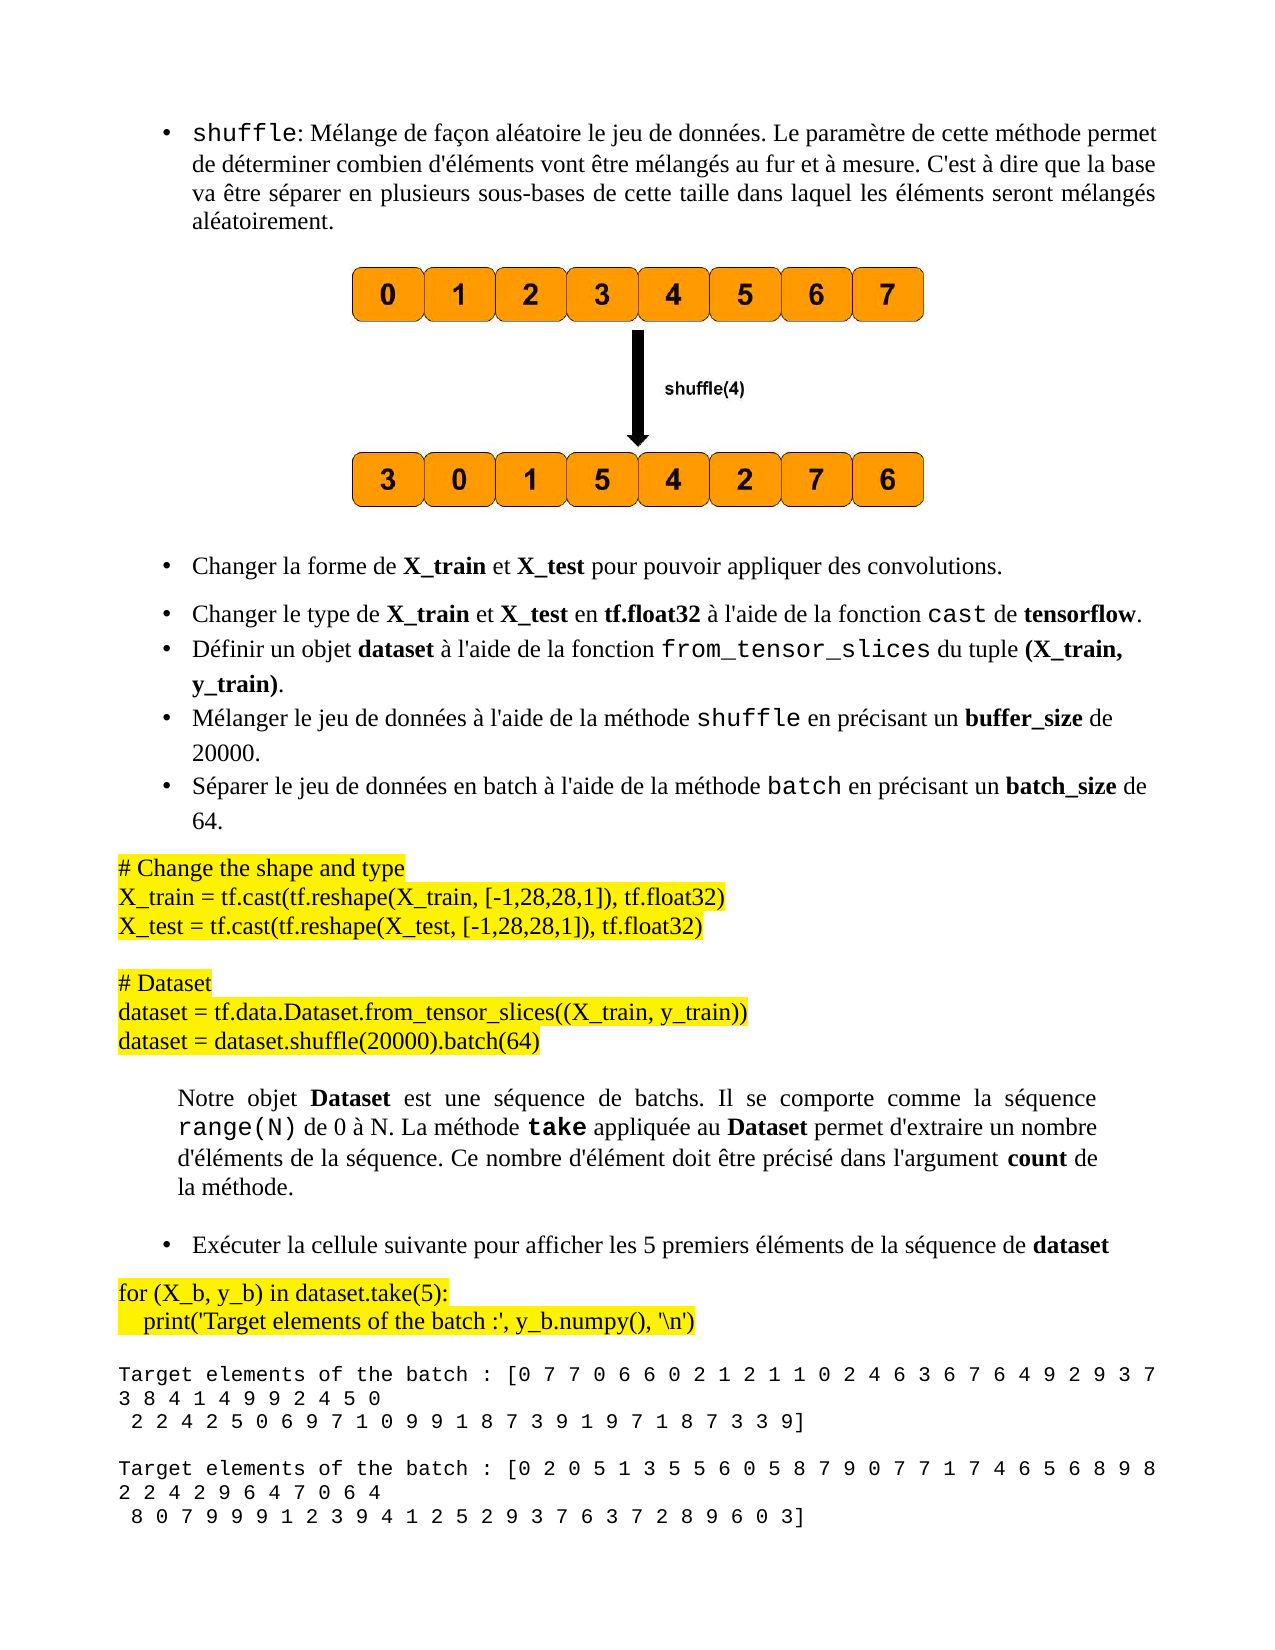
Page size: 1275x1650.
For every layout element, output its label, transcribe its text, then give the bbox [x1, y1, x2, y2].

text Target elements of the batch : [0 7 7 0 6 6 0 2 1 2 1 1 0 2 4 6 3 6 7 6 4 9 2 9 3 7 3 8 4 1 4 9 9 2 4 5 0 [118, 1364, 1157, 1411]
text for (X_b, y_b) in dataset.take(5): [118, 1278, 1157, 1306]
picture [346, 263, 929, 513]
list Définir un objet dataset à l'aide de la fonction from_tensor_slices du tuple (X_train, y_train). [162, 634, 1157, 698]
text # Dataset [118, 968, 1157, 997]
list Changer le type de X_train et X_test en tf.float32 à l'aide de la fonction cast de tensorflow. [162, 599, 1157, 630]
text dataset = dataset.shuffle(20000).batch(64) [118, 1026, 1157, 1055]
list Exécuter la cellule suivante pour afficher les 5 premiers éléments de la séquence de dataset [162, 1230, 1157, 1259]
text dataset = tf.data.Dataset.from_tensor_slices((X_train, y_train)) [118, 997, 1157, 1026]
list shuffle: Mélange de façon aléatoire le jeu de données. Le paramètre de cette méthode permet de déterminer combien d'éléments vont être mélangés au fur et à mesure. C'est à dire que la base va être séparer en plusieurs sous-bases de cette taille dans laquel les éléments seront mélangés aléatoirement. [162, 118, 1157, 235]
list Séparer le jeu de données en batch à l'aide de la méthode batch en précisant un batch_size de 64. [162, 771, 1157, 834]
text 8 0 7 9 9 9 1 2 3 9 4 1 2 5 2 9 3 7 6 3 7 2 8 9 6 0 3] [118, 1506, 1157, 1529]
text # Change the shape and type [118, 853, 1157, 882]
list Changer la forme de X_train et X_test pour pouvoir appliquer des convolutions. [162, 551, 1157, 580]
text 2 2 4 2 5 0 6 9 7 1 0 9 9 1 8 7 3 9 1 9 7 1 8 7 3 3 9] [118, 1411, 1157, 1435]
text Target elements of the batch : [0 2 0 5 1 3 5 5 6 0 5 8 7 9 0 7 7 1 7 4 6 5 6 8 9 8 2 2 4 2 9 6 4 7 0 6 4 [118, 1458, 1157, 1506]
text X_test = tf.cast(tf.reshape(X_test, [-1,28,28,1]), tf.float32) [118, 911, 1157, 940]
list Mélanger le jeu de données à l'aide de la méthode shuffle en précisant un buffer_size de 20000. [162, 703, 1157, 766]
text X_train = tf.cast(tf.reshape(X_train, [-1,28,28,1]), tf.float32) [118, 882, 1157, 911]
text Notre objet Dataset est une séquence de batchs. Il se comporte comme la séquence range(N) de 0 à N. La méthode take appliquée au Dataset permet d'extraire un nombre d'éléments de la séquence. Ce nombre d'élément doit être précisé dans l'argument count de la méthode. [177, 1083, 1098, 1201]
text print('Target elements of the batch :', y_b.numpy(), '\n') [118, 1306, 1157, 1335]
